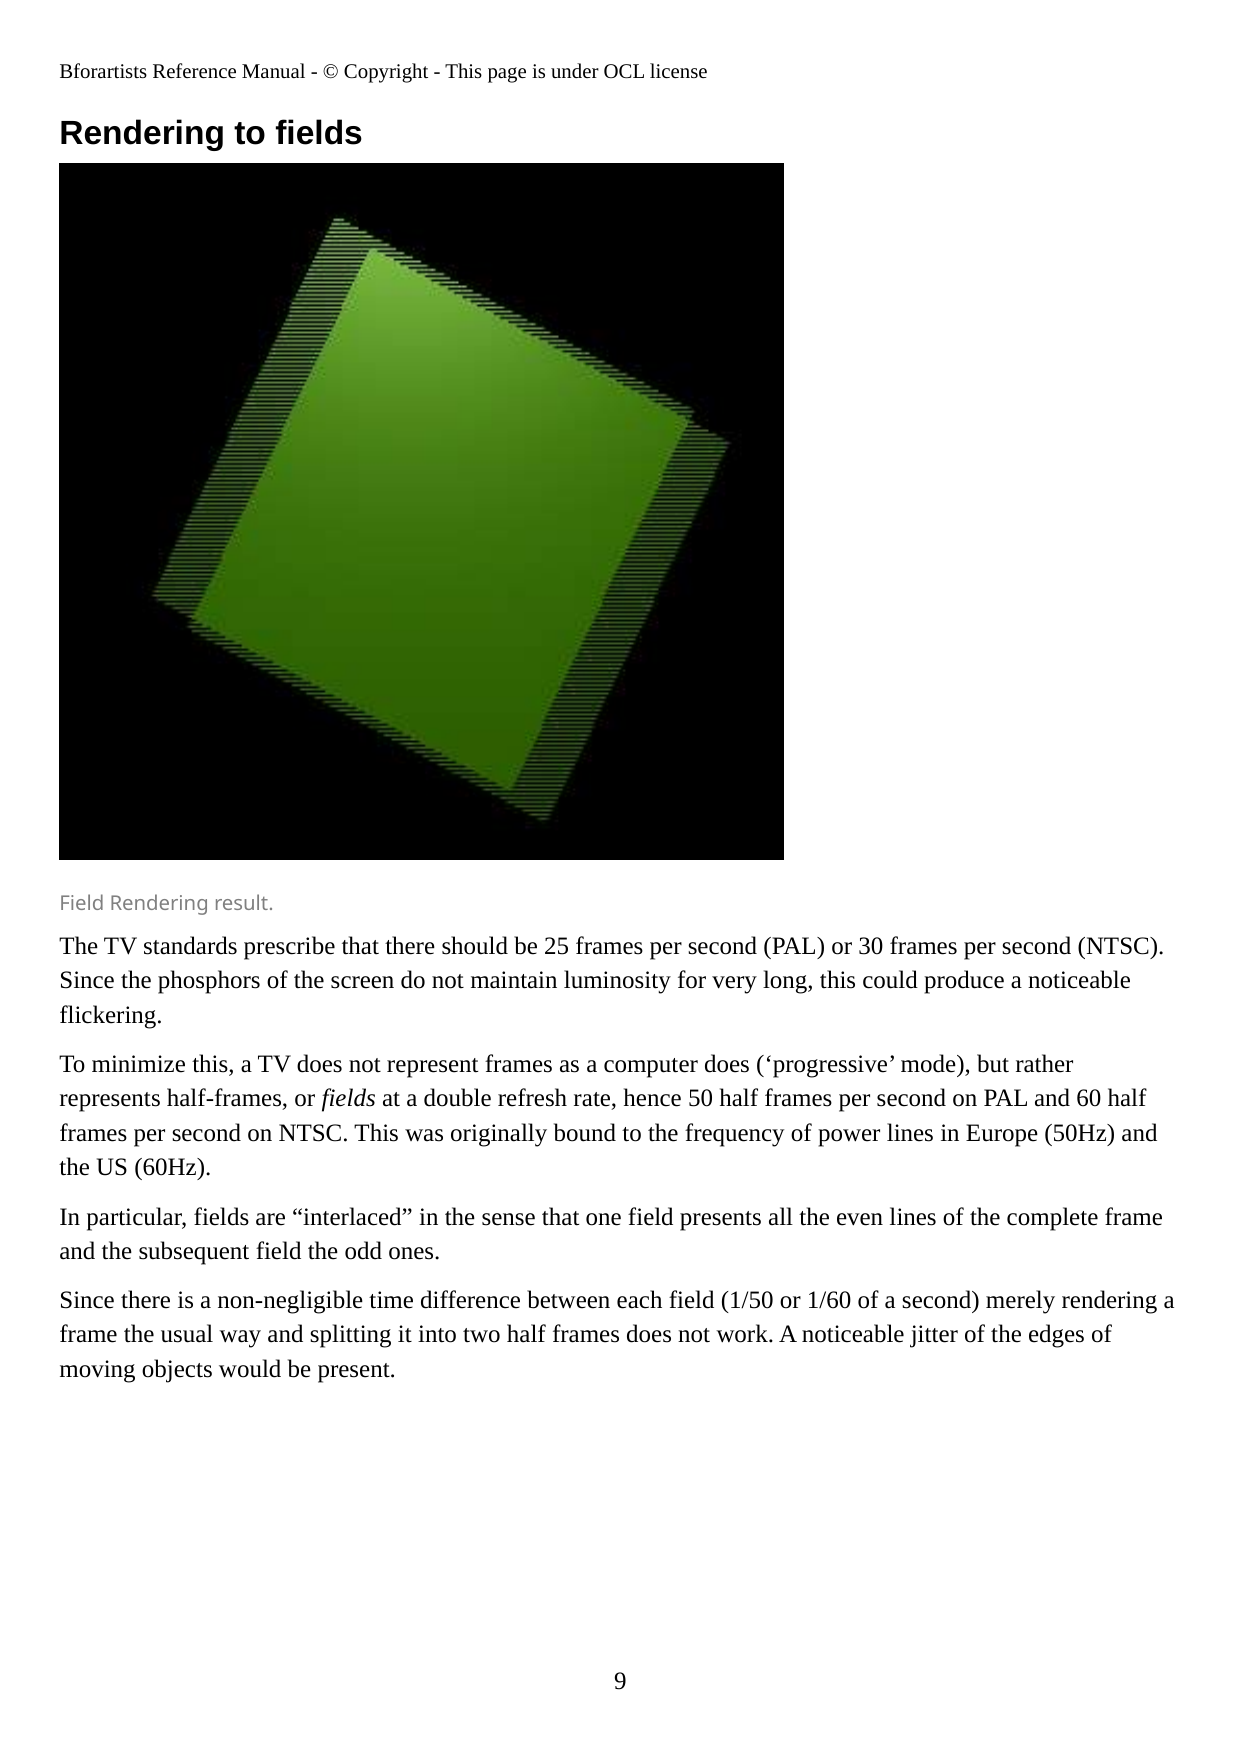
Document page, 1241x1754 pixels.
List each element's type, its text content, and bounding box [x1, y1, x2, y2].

subtitle Rendering to fields [59, 113, 1181, 151]
text In particular, fields are “interlaced” in the sense that one field presents all the even lines of the complete frame and the subsequent field the odd ones. [59, 1202, 1181, 1265]
text Field Rendering result. [59, 885, 1181, 916]
picture [59, 163, 784, 860]
text The TV standards prescribe that there should be 25 frames per second (PAL) or 30 frames per second (NTSC). Since the phosphors of the screen do not maintain luminosity for very long, this could produce a noticeable flickering. [59, 931, 1181, 1029]
text Since there is a non-negligible time difference between each field (1/50 or 1/60 of a second) merely rendering a frame the usual way and splitting it into two half frames does not work. A noticeable jitter of the edges of moving objects would be present. [59, 1285, 1181, 1383]
text To minimize this, a TV does not represent frames as a computer does (‘progressive’ mode), but rather represents half-frames, or fields at a double refresh rate, hence 50 half frames per second on PAL and 60 half frames per second on NTSC. This was originally bound to the frequency of power lines in Europe (50Hz) and the US (60Hz). [59, 1049, 1181, 1181]
